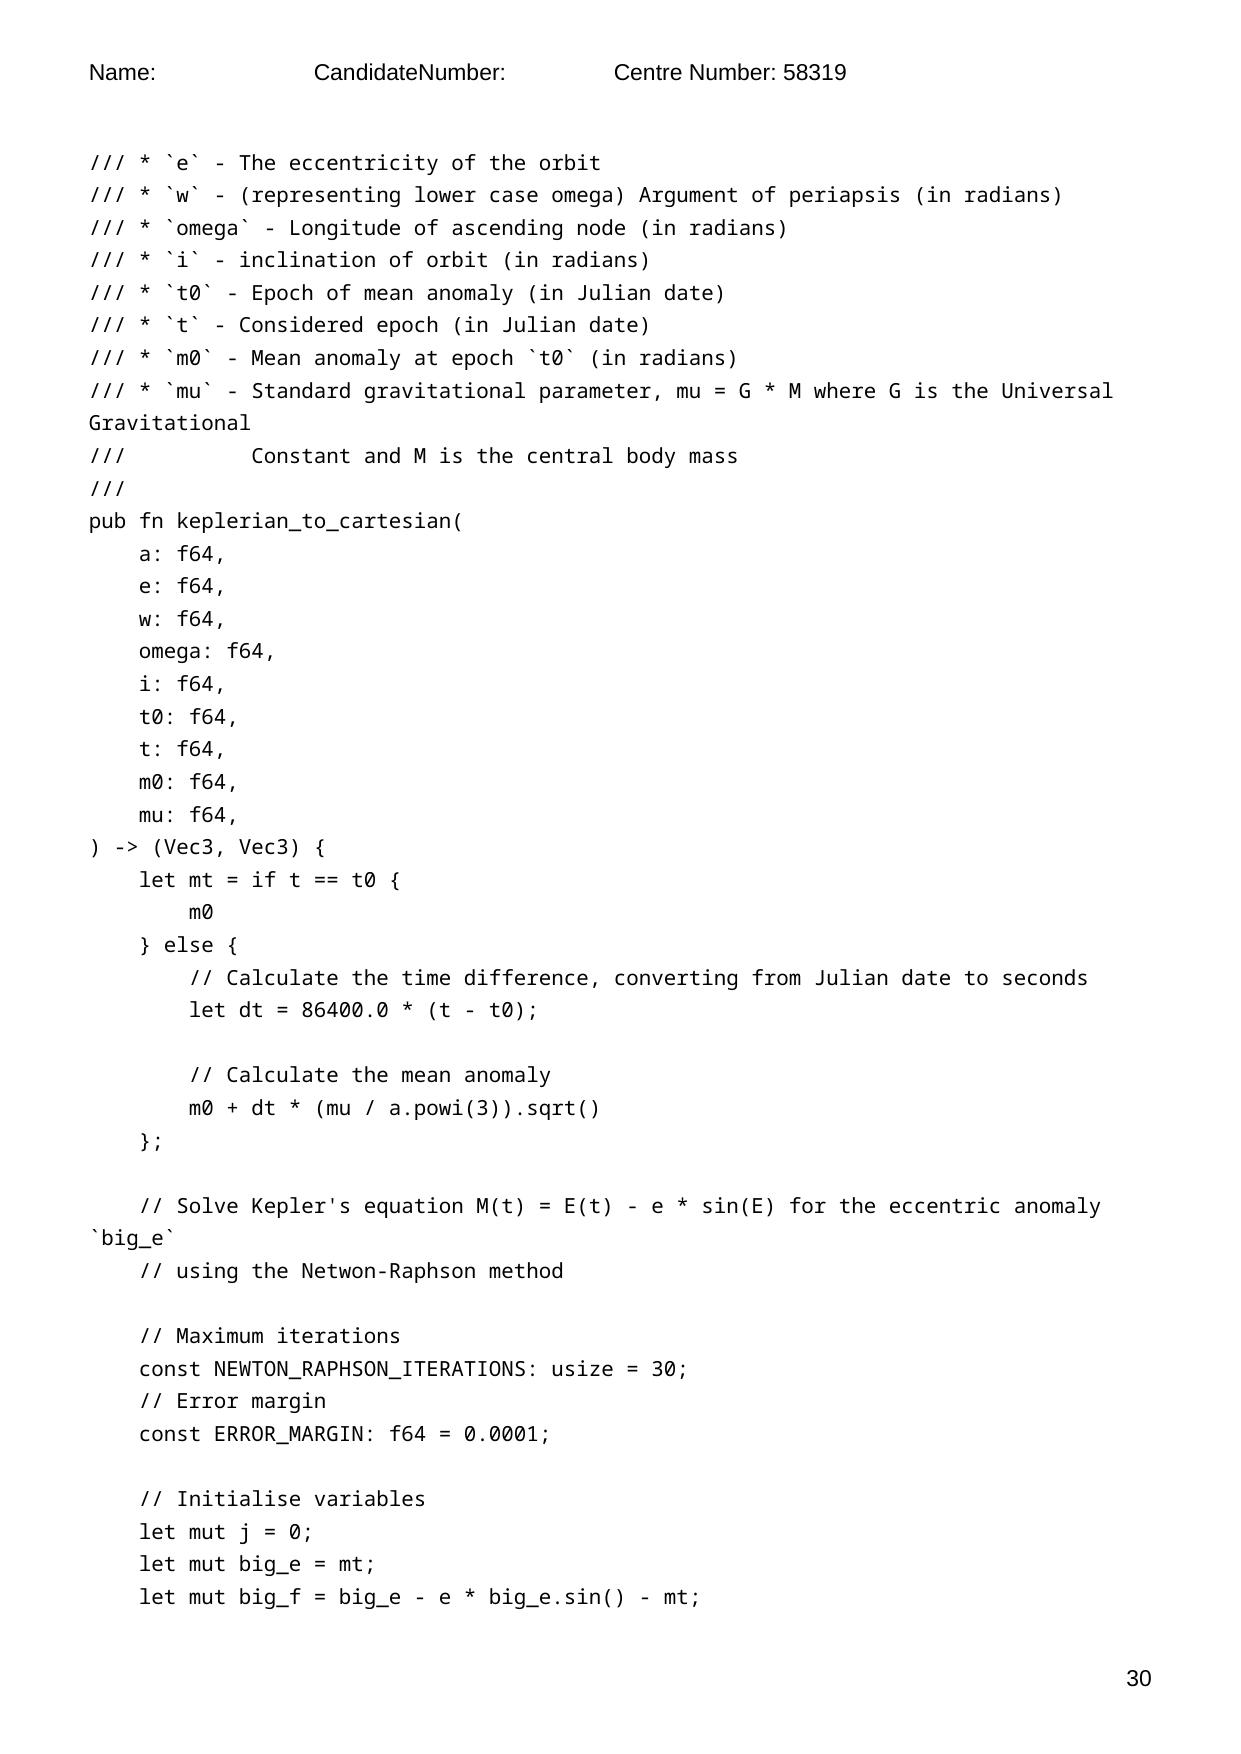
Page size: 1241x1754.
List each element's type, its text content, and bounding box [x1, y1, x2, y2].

text /// * `mu` - Standard gravitational parameter, mu = G * M where G is the Universal Gravitational [88, 376, 1152, 437]
text a: f64, [88, 539, 1152, 567]
text /// * `m0` - Mean anomaly at epoch `t0` (in radians) [88, 343, 1152, 372]
text } else { [88, 930, 1152, 958]
text /// [88, 474, 1152, 502]
text // using the Netwon-Raphson method [88, 1256, 1152, 1284]
text // Error margin [88, 1387, 1152, 1415]
text /// * `w` - (representing lower case omega) Argument of periapsis (in radians) [88, 180, 1152, 209]
text // Calculate the mean anomaly [88, 1061, 1152, 1089]
text t0: f64, [88, 702, 1152, 730]
text let dt = 86400.0 * (t - t0); [88, 995, 1152, 1024]
text pub fn keplerian_to_cartesian( [88, 506, 1152, 535]
text m0 + dt * (mu / a.powi(3)).sqrt() [88, 1093, 1152, 1122]
text const NEWTON_RAPHSON_ITERATIONS: usize = 30; [88, 1354, 1152, 1382]
text i: f64, [88, 669, 1152, 698]
text m0 [88, 897, 1152, 926]
text let mut j = 0; [88, 1517, 1152, 1545]
text t: f64, [88, 734, 1152, 763]
text e: f64, [88, 571, 1152, 600]
text ) -> (Vec3, Vec3) { [88, 832, 1152, 861]
text // Initialise variables [88, 1484, 1152, 1513]
text const ERROR_MARGIN: f64 = 0.0001; [88, 1419, 1152, 1448]
text // Calculate the time difference, converting from Julian date to seconds [88, 963, 1152, 991]
text /// Constant and M is the central body mass [88, 441, 1152, 469]
text /// * `i` - inclination of orbit (in radians) [88, 245, 1152, 274]
text /// * `omega` - Longitude of ascending node (in radians) [88, 213, 1152, 241]
text let mt = if t == t0 { [88, 865, 1152, 893]
text omega: f64, [88, 637, 1152, 665]
text let mut big_f = big_e - e * big_e.sin() - mt; [88, 1582, 1152, 1611]
text m0: f64, [88, 767, 1152, 796]
text /// * `e` - The eccentricity of the orbit [88, 148, 1152, 176]
text /// * `t0` - Epoch of mean anomaly (in Julian date) [88, 278, 1152, 306]
text let mut big_e = mt; [88, 1549, 1152, 1578]
text mu: f64, [88, 800, 1152, 828]
text // Solve Kepler's equation M(t) = E(t) - e * sin(E) for the eccentric anomaly `big_e` [88, 1191, 1152, 1252]
text }; [88, 1126, 1152, 1154]
text /// * `t` - Considered epoch (in Julian date) [88, 311, 1152, 339]
text w: f64, [88, 604, 1152, 632]
text // Maximum iterations [88, 1321, 1152, 1350]
